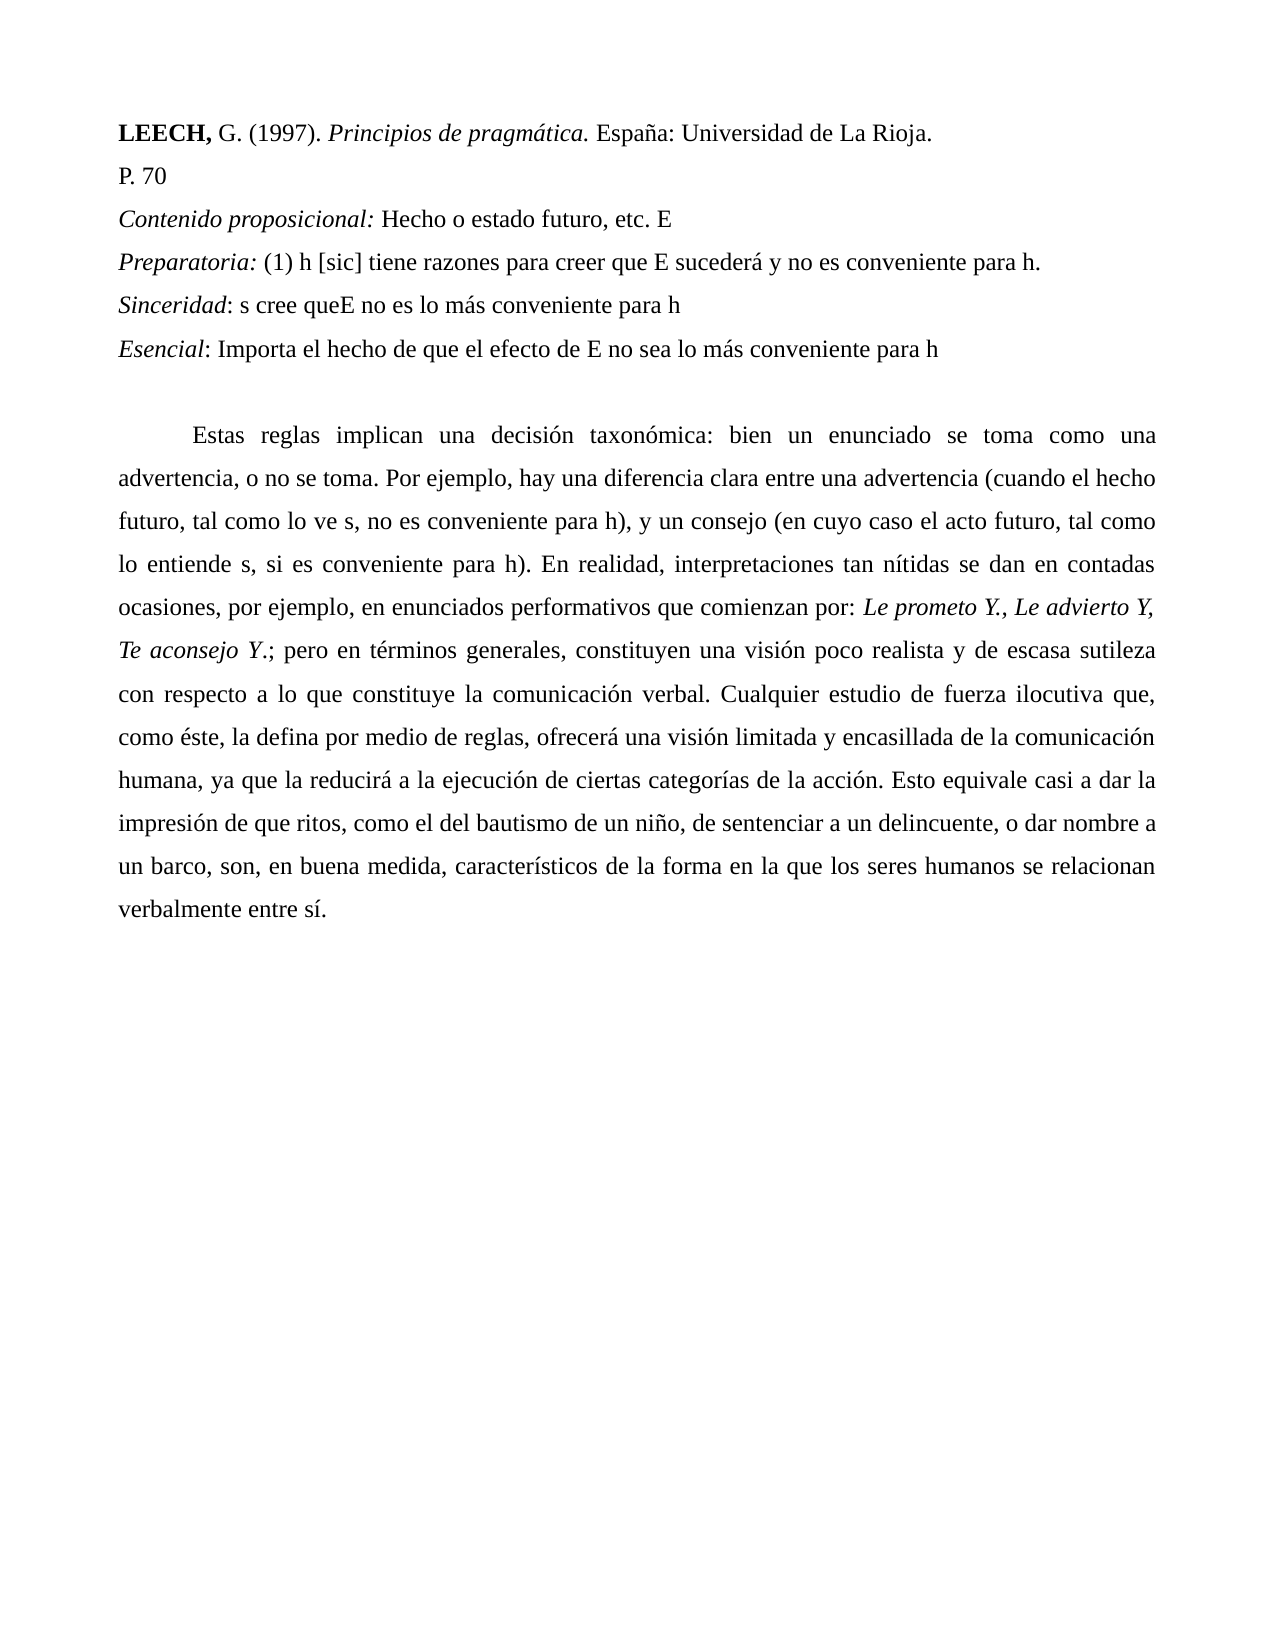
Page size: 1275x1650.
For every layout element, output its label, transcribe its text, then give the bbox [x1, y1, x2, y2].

text Contenido proposicional: Hecho o estado futuro, etc. E [118, 204, 1157, 233]
text Esencial: Importa el hecho de que el efecto de E no sea lo más conveniente para h [118, 334, 1157, 362]
text LEECH, G. (1997). Principios de pragmática. España: Universidad de La Rioja. [118, 118, 1157, 147]
text Preparatoria: (1) h [sic] tiene razones para creer que E sucederá y no es conveniente para h. [118, 247, 1157, 276]
text Sinceridad: s cree queE no es lo más conveniente para h [118, 291, 1157, 319]
text P. 70 [118, 161, 1157, 190]
text Estas reglas implican una decisión taxonómica: bien un enunciado se toma como una advertencia, o no se toma. Por ejemplo, hay una diferencia clara entre una advertencia (cuando el hecho futuro, tal como lo ve s, no es conveniente para h), y un consejo (en cuyo caso el acto futuro, tal como lo entiende s, si es conveniente para h). En realidad, interpretaciones tan nítidas se dan en contadas ocasiones, por ejemplo, en enunciados performativos que comienzan por: Le prometo Y., Le advierto Y, Te aconsejo Y.; pero en términos generales, constituyen una visión poco realista y de escasa sutileza con respecto a lo que constituye la comunicación verbal. Cualquier estudio de fuerza ilocutiva que, como éste, la defina por medio de reglas, ofrecerá una visión limitada y encasillada de la comunicación humana, ya que la reducirá a la ejecución de ciertas categorías de la acción. Esto equivale casi a dar la impresión de que ritos, como el del bautismo de un niño, de sentenciar a un delincuente, o dar nombre a un barco, son, en buena medida, característicos de la forma en la que los seres humanos se relacionan verbalmente entre sí. [118, 420, 1157, 923]
